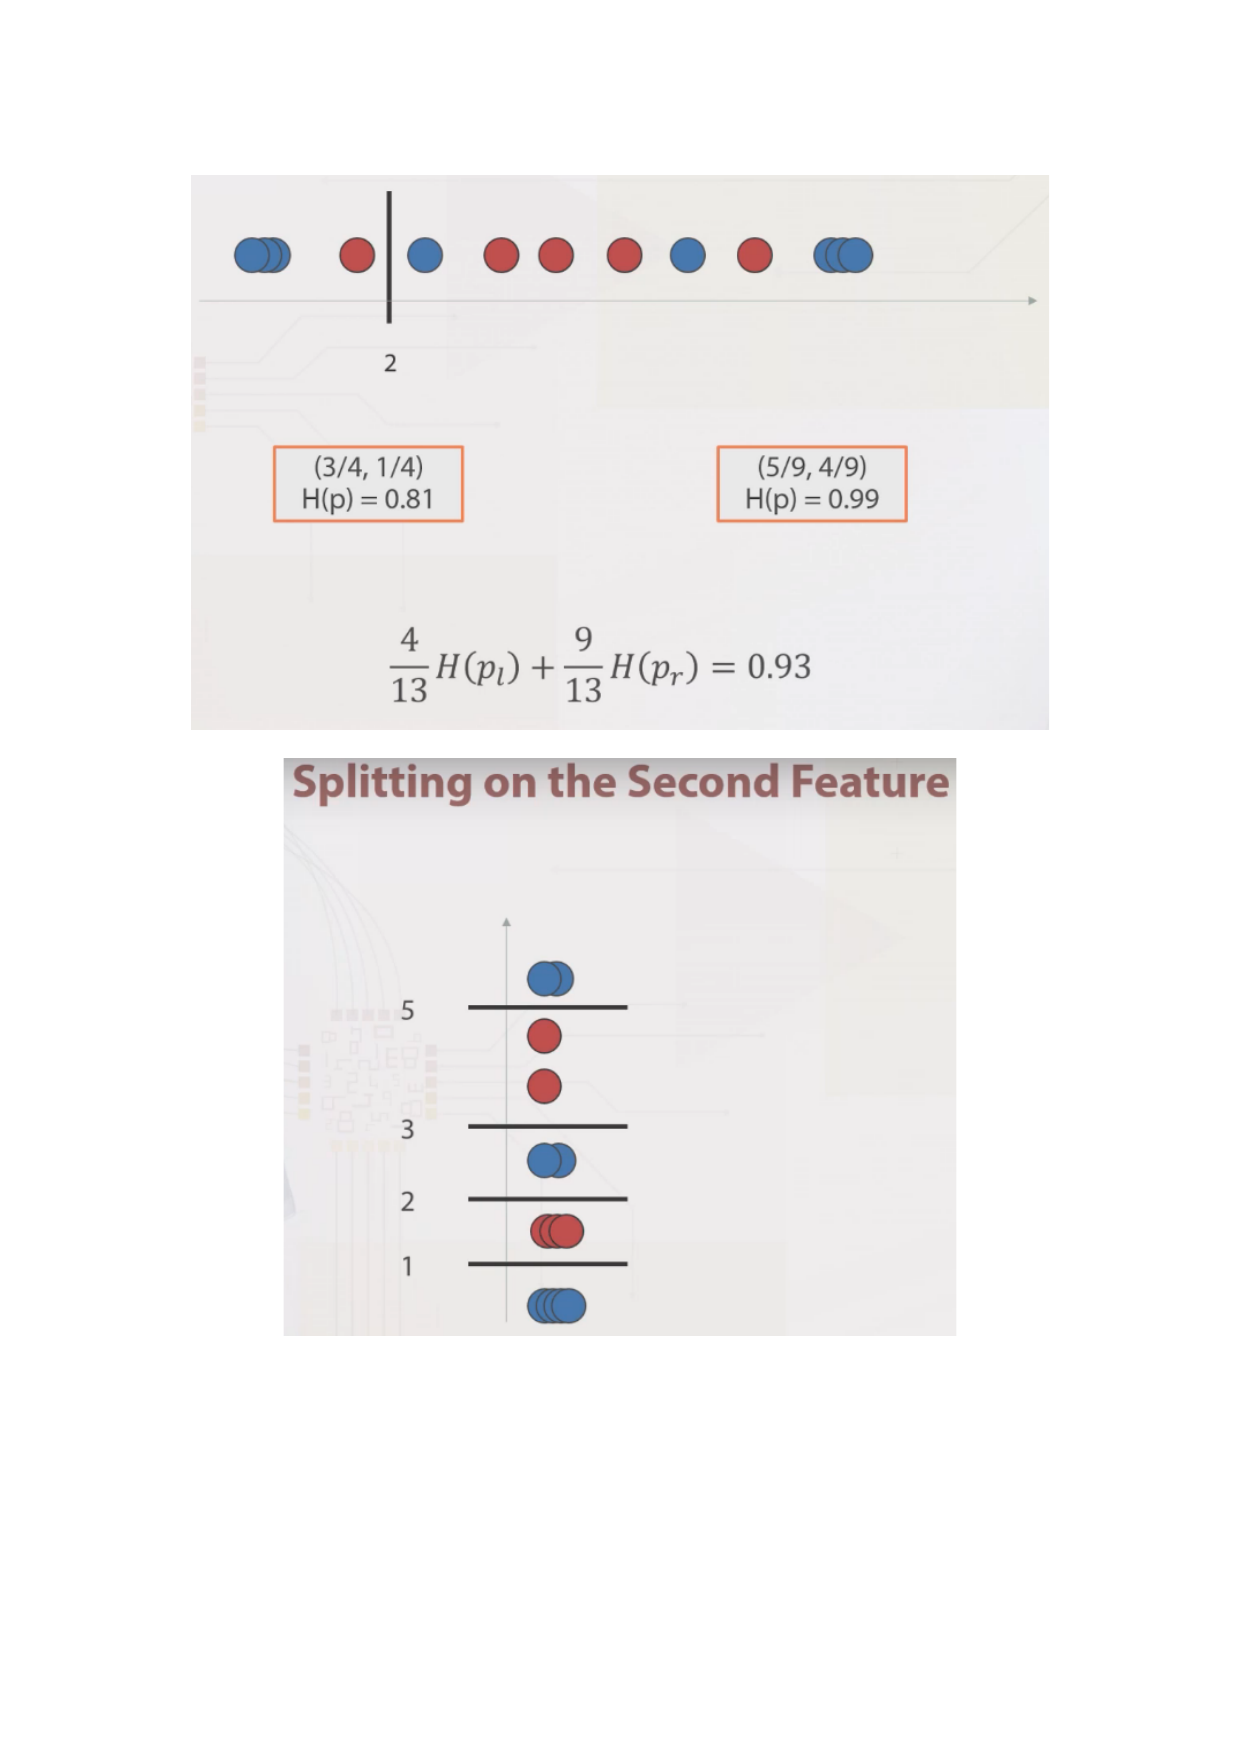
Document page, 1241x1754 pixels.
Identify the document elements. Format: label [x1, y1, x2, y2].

picture [191, 175, 1050, 730]
picture [283, 758, 957, 1336]
